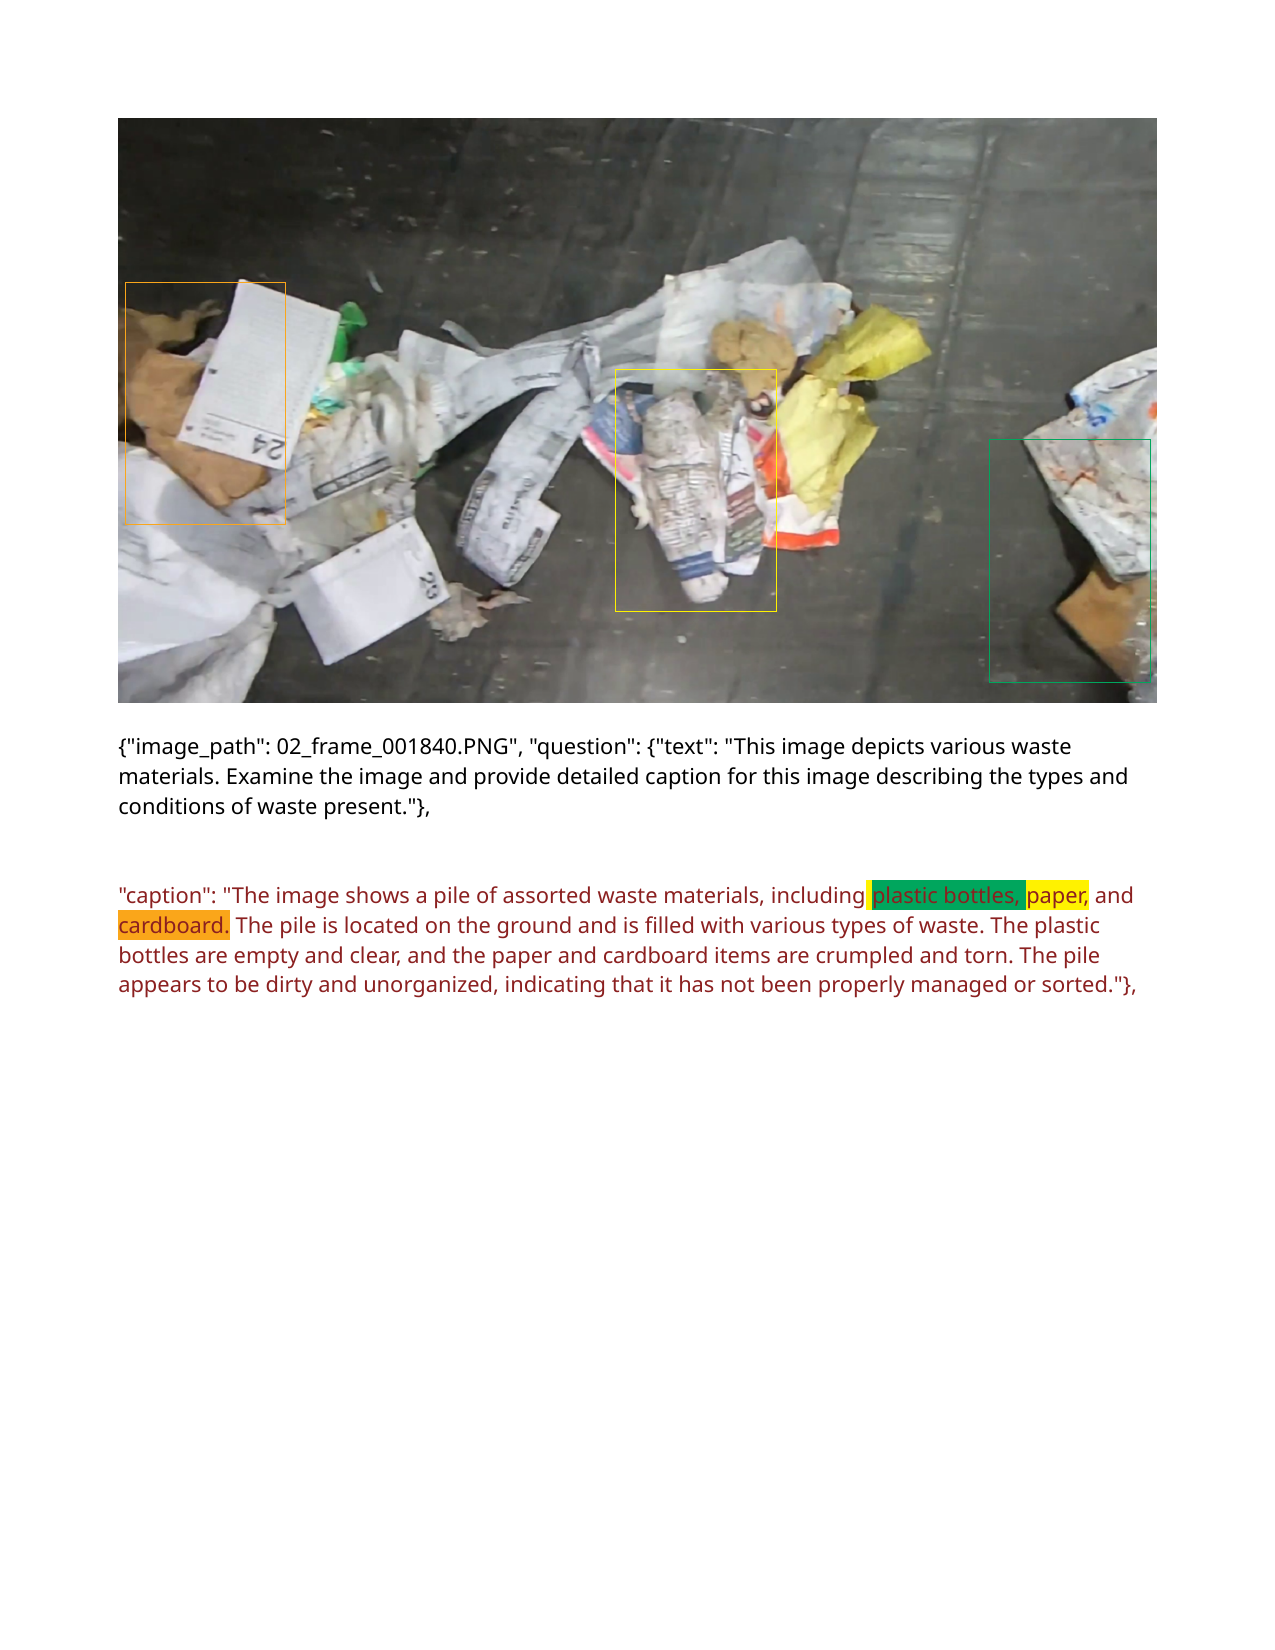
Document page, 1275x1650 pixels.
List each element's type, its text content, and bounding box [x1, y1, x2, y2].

text {"image_path": 02_frame_001840.PNG", "question": {"text": "This image depicts various waste materials. Examine the image and provide detailed caption for this image describing the types and conditions of waste present."}, [118, 731, 1157, 821]
picture [118, 118, 1157, 703]
text "caption": "The image shows a pile of assorted waste materials, including plastic bottles, paper, and cardboard. The pile is located on the ground and is filled with various types of waste. The plastic bottles are empty and clear, and the paper and cardboard items are crumpled and torn. The pile appears to be dirty and unorganized, indicating that it has not been properly managed or sorted."}, [118, 880, 1157, 999]
